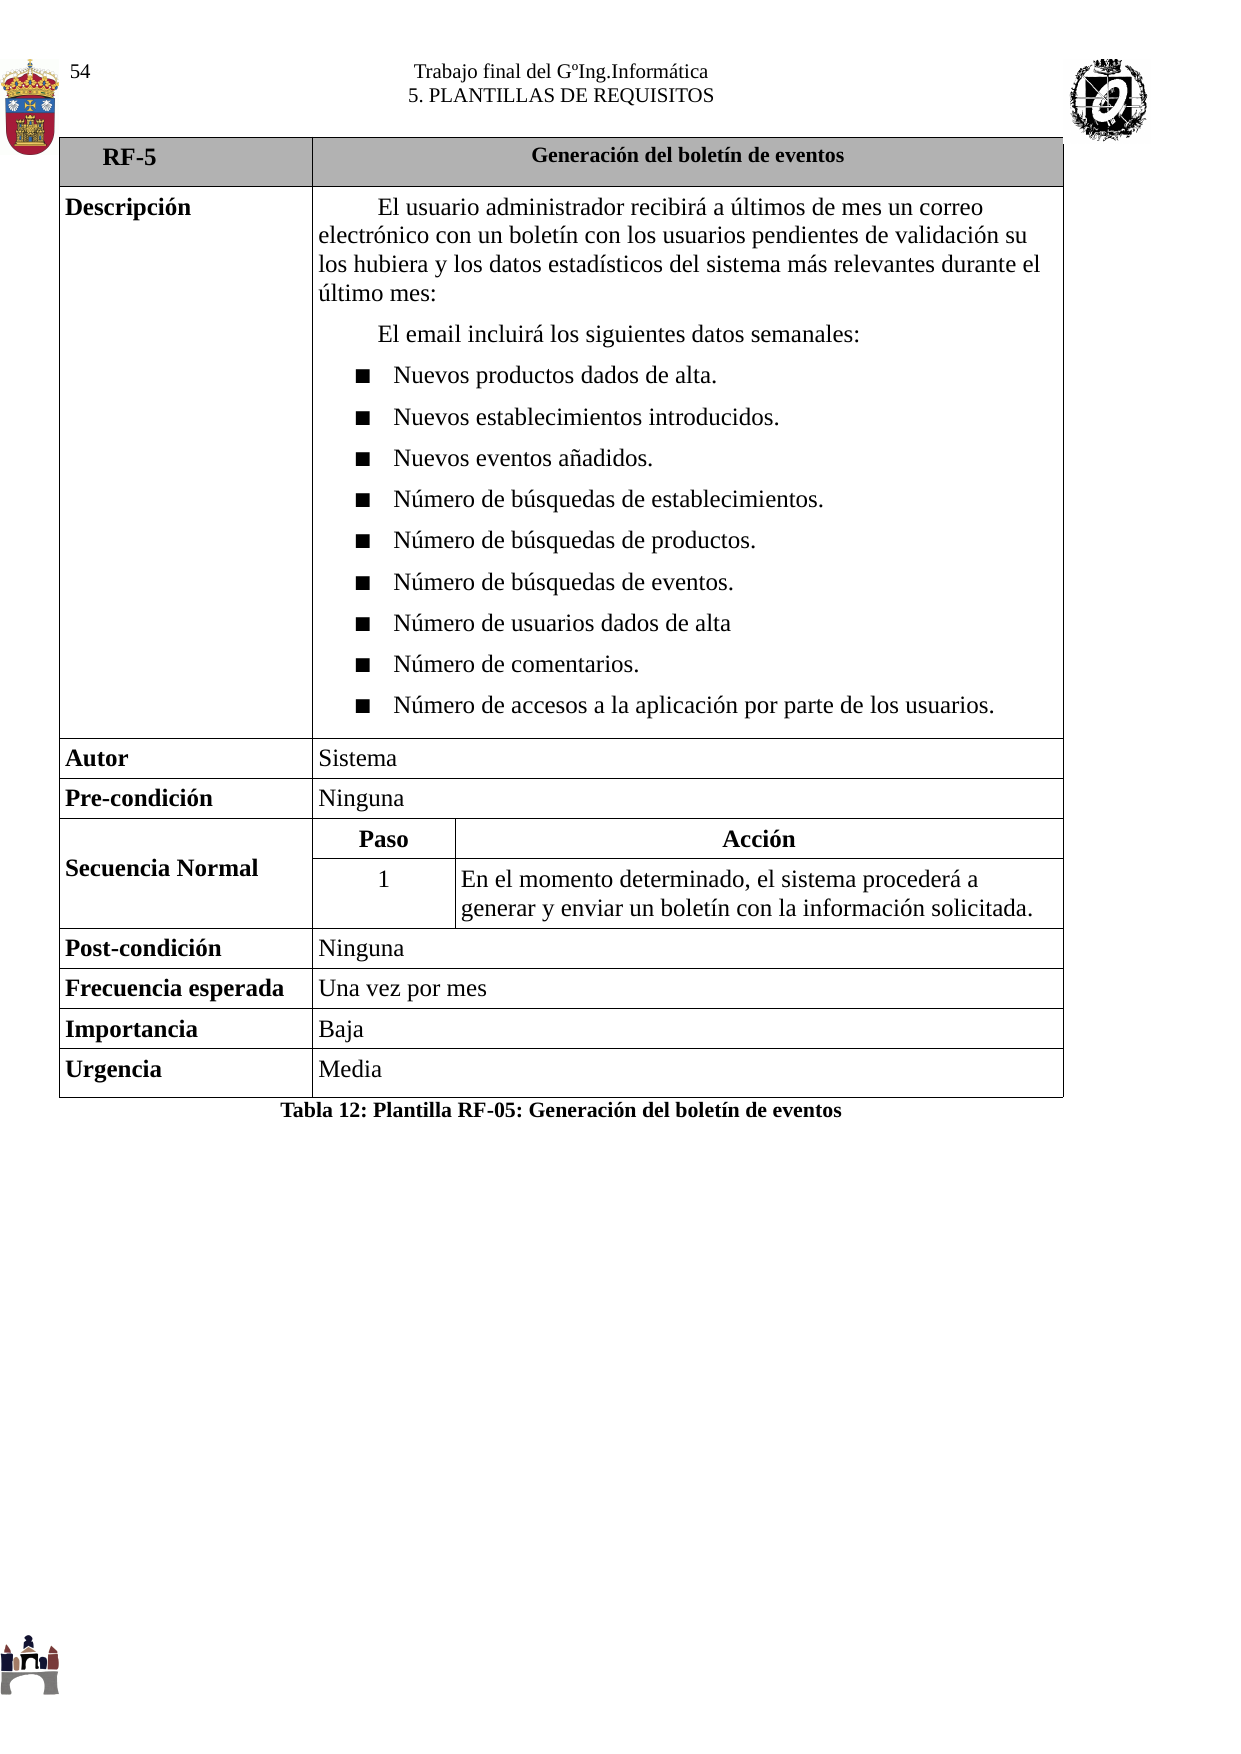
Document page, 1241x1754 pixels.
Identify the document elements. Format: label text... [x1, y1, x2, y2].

picture [0, 59, 59, 155]
table_cell Ninguna [313, 929, 1063, 968]
table_cell Pre-condición [60, 779, 312, 818]
table_cell Baja [313, 1009, 1063, 1048]
table_cell Media [313, 1049, 1063, 1097]
table_cell El usuario administrador recibirá a últimos de mes un correo electrónico con un boletín con los usuarios pendientes de validación su los hubiera y los datos estadísticos del sistema más relevantes durante el último mes: El email incluirá los siguientes datos semanales: Nuevos productos dados de alta. Nuevos establecimientos introducidos. Nuevos eventos añadidos. Número de búsquedas de establecimientos. Número de búsquedas de productos. Número de búsquedas de eventos. Número de usuarios dados de alta Número de comentarios. Número de accesos a la aplicación por parte de los usuarios. [313, 187, 1063, 737]
table_cell Ninguna [313, 779, 1063, 818]
table_cell Sistema [313, 739, 1063, 778]
table_cell Una vez por mes [313, 969, 1063, 1008]
table_cell Descripción [60, 187, 312, 737]
picture [1063, 59, 1152, 144]
table_cell Urgencia [60, 1049, 312, 1097]
table_header [60, 138, 312, 186]
table_cell Acción [456, 819, 1063, 858]
text Tabla 12: Plantilla RF-05: Generación del boletín de eventos [59, 1098, 1063, 1122]
table_cell Secuencia Normal [60, 819, 312, 927]
table_cell Paso [313, 819, 455, 858]
table_cell Importancia [60, 1009, 312, 1048]
table_cell En el momento determinado, el sistema procederá a generar y enviar un boletín con la información solicitada. [456, 859, 1063, 927]
picture [0, 1634, 59, 1695]
table_cell 1 [313, 859, 455, 927]
table_cell Post-condición [60, 929, 312, 968]
table_header Generación del boletín de eventos [313, 138, 1063, 186]
table_cell Autor [60, 739, 312, 778]
table_cell Frecuencia esperada [60, 969, 312, 1008]
